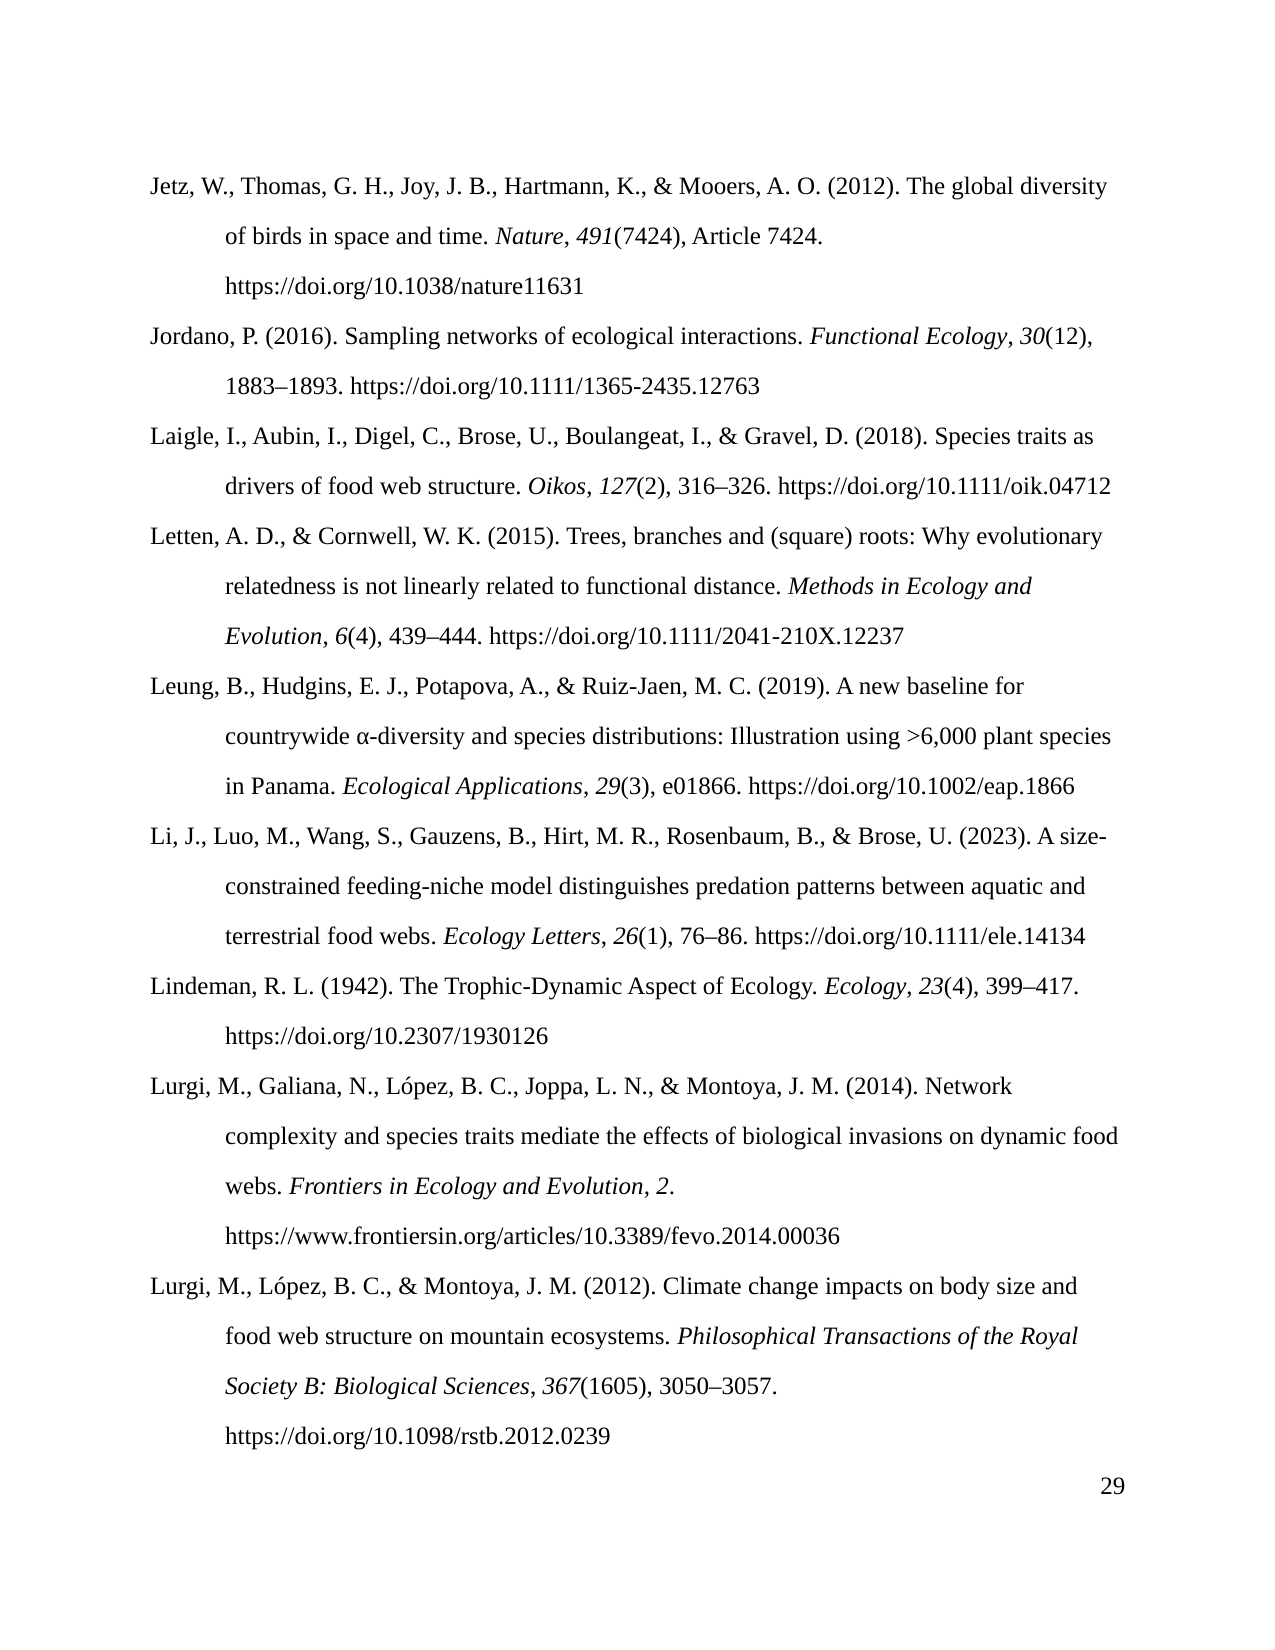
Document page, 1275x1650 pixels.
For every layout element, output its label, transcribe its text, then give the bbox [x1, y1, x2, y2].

text Lindeman, R. L. (1942). The Trophic-Dynamic Aspect of Ecology. Ecology, 23(4), 399–417. https://doi.org/10.2307/1930126 [150, 950, 1125, 1050]
text Li, J., Luo, M., Wang, S., Gauzens, B., Hirt, M. R., Rosenbaum, B., & Brose, U. (2023). A size-constrained feeding-niche model distinguishes predation patterns between aquatic and terrestrial food webs. Ecology Letters, 26(1), 76–86. https://doi.org/10.1111/ele.14134 [150, 800, 1125, 950]
text Jordano, P. (2016). Sampling networks of ecological interactions. Functional Ecology, 30(12), 1883–1893. https://doi.org/10.1111/1365-2435.12763 [150, 300, 1125, 400]
text Lurgi, M., Galiana, N., López, B. C., Joppa, L. N., & Montoya, J. M. (2014). Network complexity and species traits mediate the effects of biological invasions on dynamic food webs. Frontiers in Ecology and Evolution, 2. https://www.frontiersin.org/articles/10.3389/fevo.2014.00036 [150, 1050, 1125, 1250]
text Letten, A. D., & Cornwell, W. K. (2015). Trees, branches and (square) roots: Why evolutionary relatedness is not linearly related to functional distance. Methods in Ecology and Evolution, 6(4), 439–444. https://doi.org/10.1111/2041-210X.12237 [150, 500, 1125, 650]
text Lurgi, M., López, B. C., & Montoya, J. M. (2012). Climate change impacts on body size and food web structure on mountain ecosystems. Philosophical Transactions of the Royal Society B: Biological Sciences, 367(1605), 3050–3057. https://doi.org/10.1098/rstb.2012.0239 [150, 1250, 1125, 1450]
text Jetz, W., Thomas, G. H., Joy, J. B., Hartmann, K., & Mooers, A. O. (2012). The global diversity of birds in space and time. Nature, 491(7424), Article 7424. https://doi.org/10.1038/nature11631 [150, 150, 1125, 300]
text Laigle, I., Aubin, I., Digel, C., Brose, U., Boulangeat, I., & Gravel, D. (2018). Species traits as drivers of food web structure. Oikos, 127(2), 316–326. https://doi.org/10.1111/oik.04712 [150, 400, 1125, 500]
text Leung, B., Hudgins, E. J., Potapova, A., & Ruiz-Jaen, M. C. (2019). A new baseline for countrywide α-diversity and species distributions: Illustration using >6,000 plant species in Panama. Ecological Applications, 29(3), e01866. https://doi.org/10.1002/eap.1866 [150, 650, 1125, 800]
